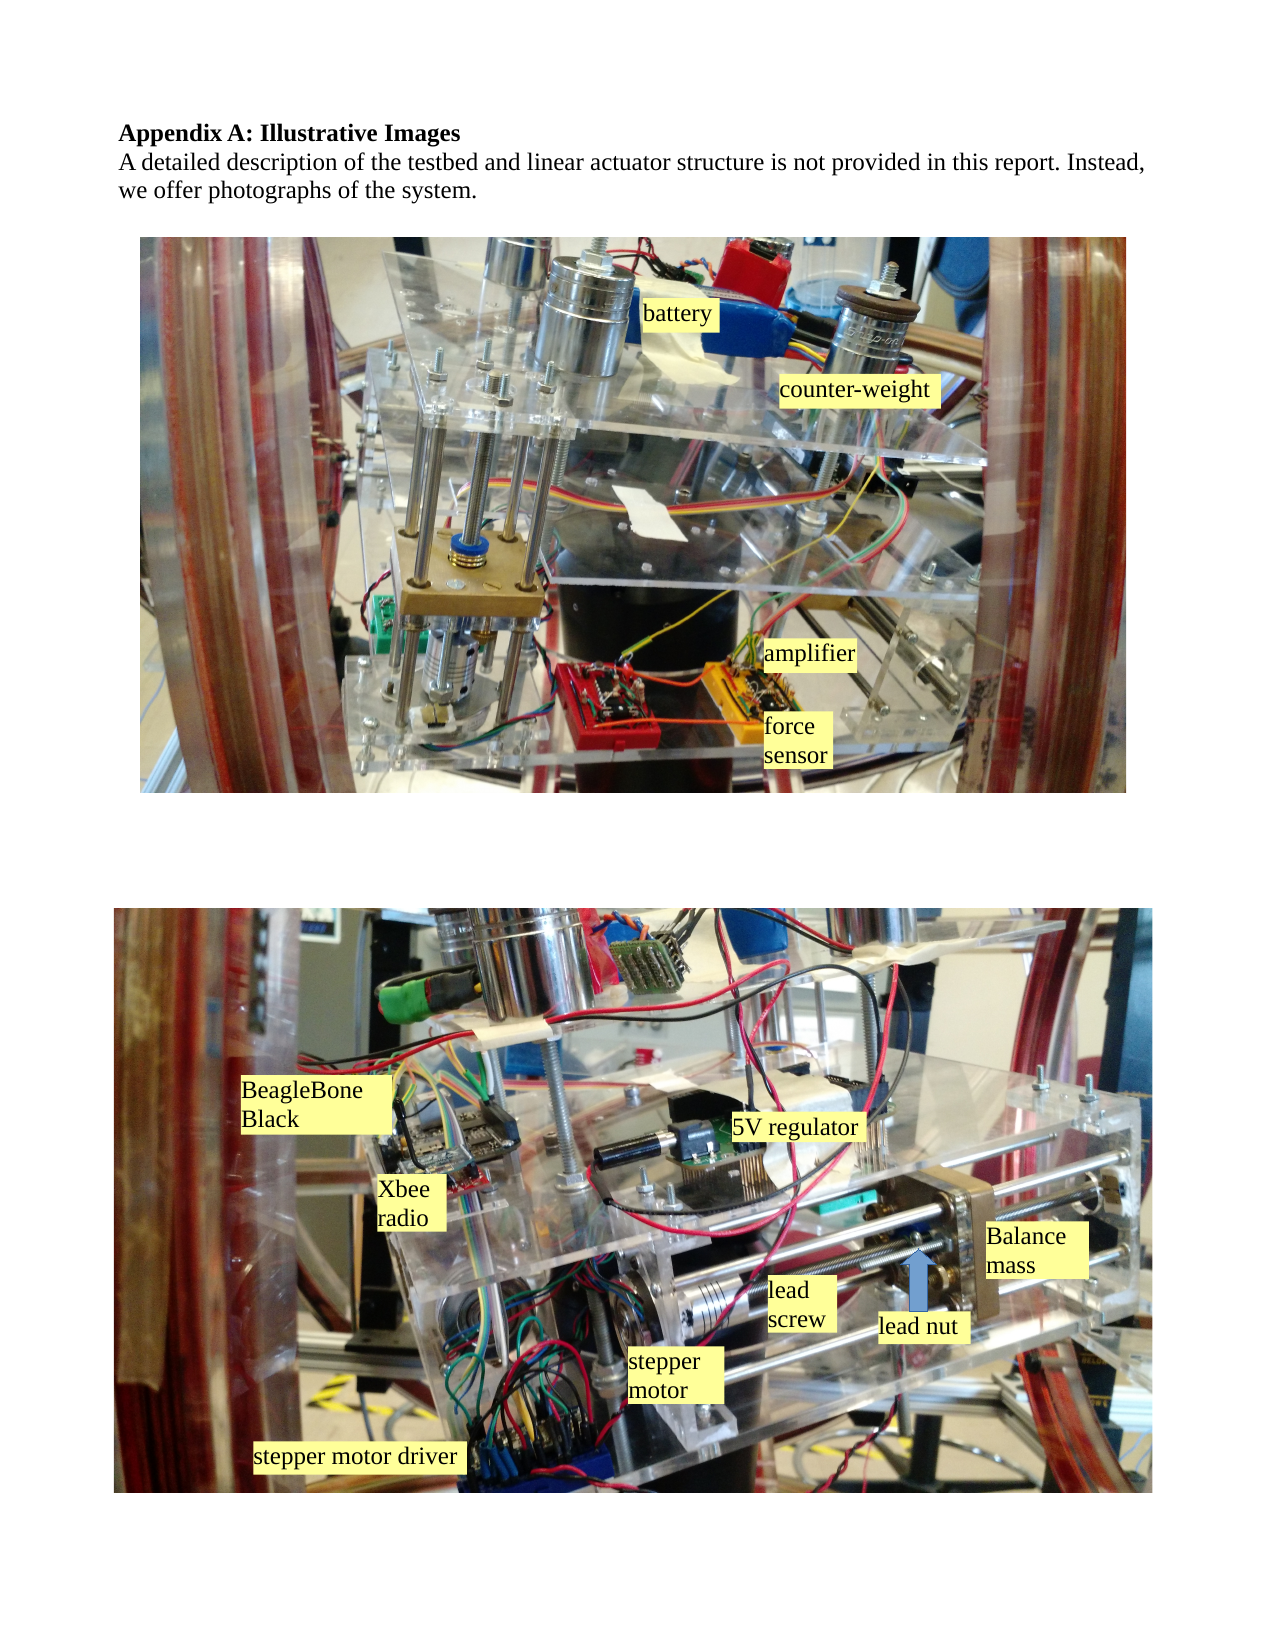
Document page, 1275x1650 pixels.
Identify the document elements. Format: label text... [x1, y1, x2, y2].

picture [113, 908, 1153, 1493]
text A detailed description of the testbed and linear actuator structure is not provided in this report. Instead, we offer photographs of the system. [118, 147, 1157, 204]
text Appendix A: Illustrative Images [118, 118, 1157, 147]
picture [140, 237, 1127, 793]
